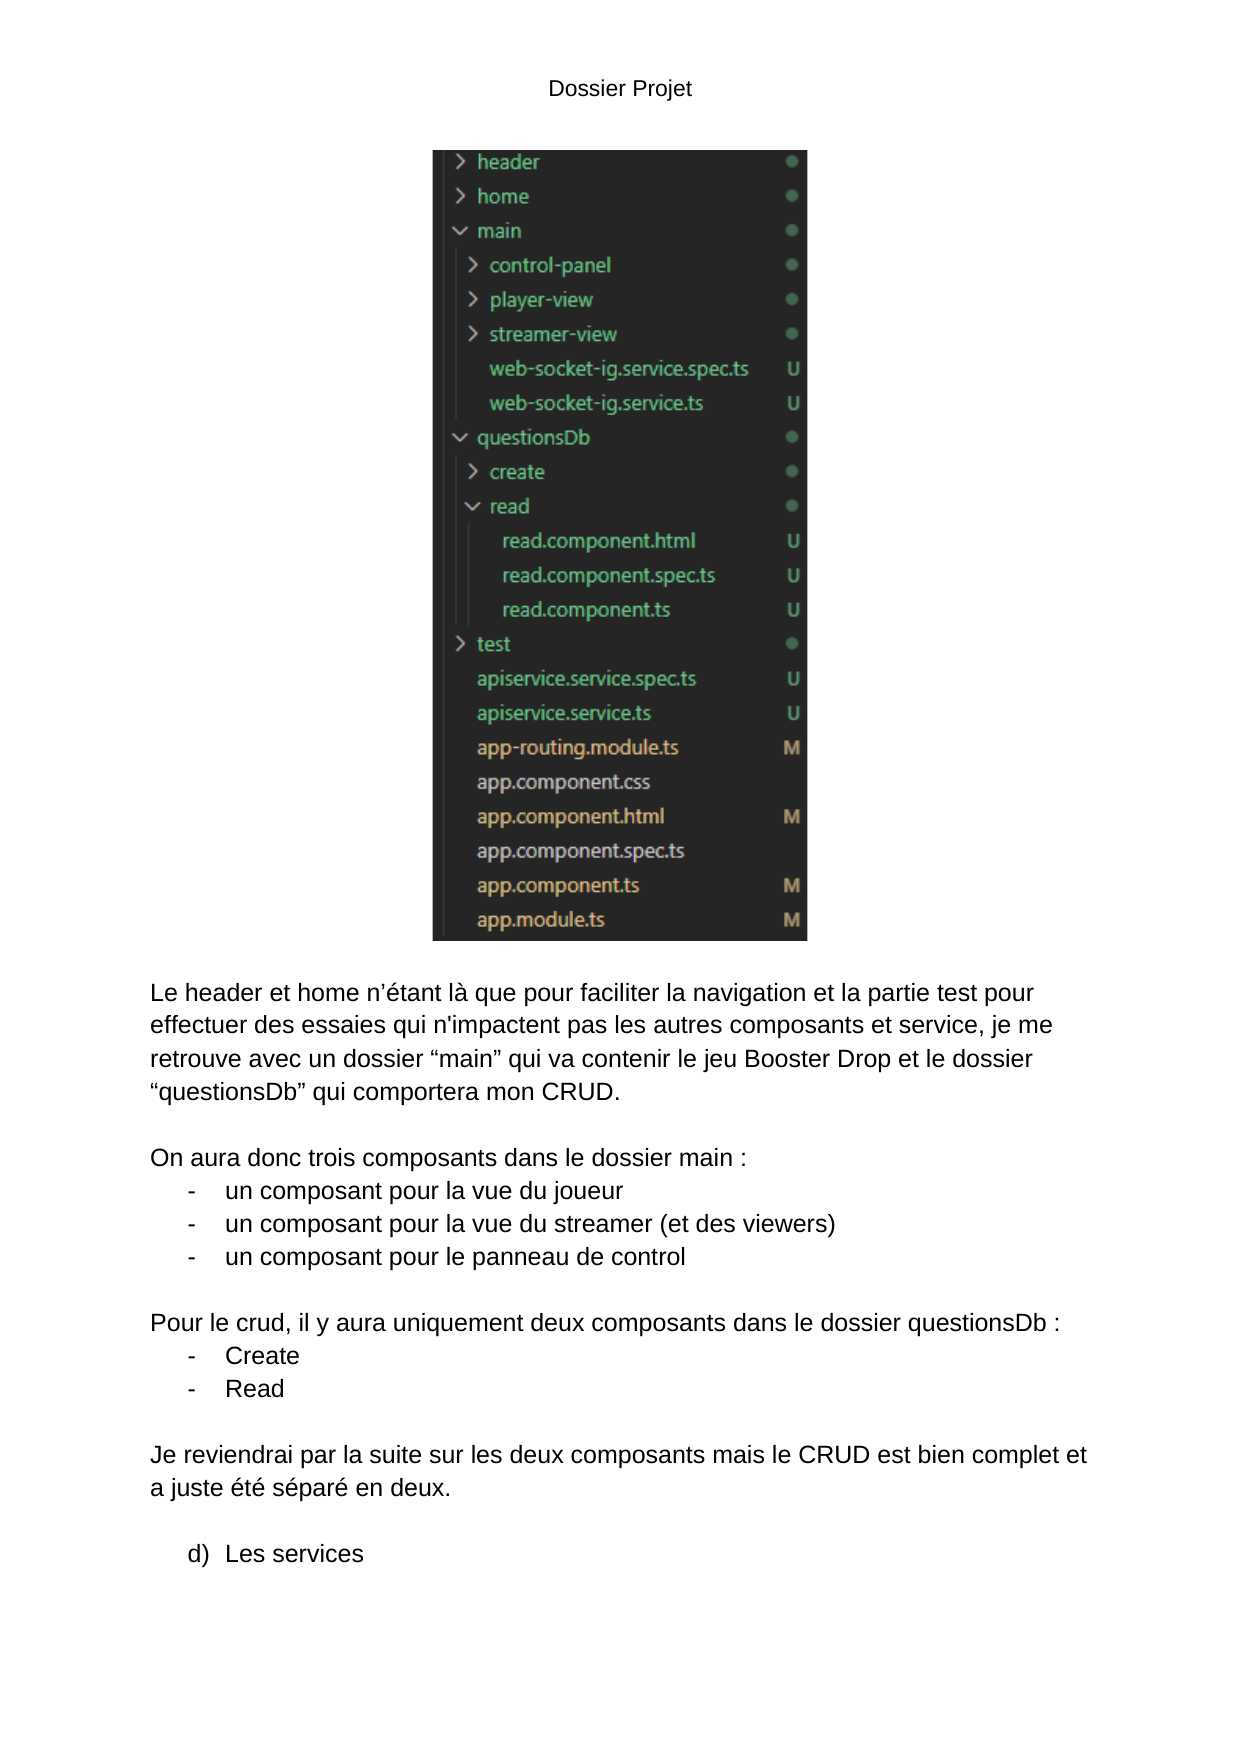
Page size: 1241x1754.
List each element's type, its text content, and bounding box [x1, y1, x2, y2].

list un composant pour la vue du joueur [187, 1176, 1090, 1204]
text Le header et home n’étant là que pour faciliter la navigation et la partie test pour effectuer des essaies qui n'impactent pas les autres composants et service, je me retrouve avec un dossier “main” qui va contenir le jeu Booster Drop et le dossier “questionsDb” qui comportera mon CRUD. [150, 977, 1090, 1105]
list un composant pour le panneau de control [187, 1242, 1090, 1270]
text On aura donc trois composants dans le dossier main : [150, 1143, 1090, 1171]
picture [432, 150, 808, 941]
text Pour le crud, il y aura uniquement deux composants dans le dossier questionsDb : [150, 1308, 1090, 1336]
list Create [187, 1341, 1090, 1369]
list un composant pour la vue du streamer (et des viewers) [187, 1209, 1090, 1237]
list Les services [187, 1539, 1090, 1568]
list Read [187, 1374, 1090, 1402]
text Je reviendrai par la suite sur les deux composants mais le CRUD est bien complet et a juste été séparé en deux. [150, 1440, 1090, 1502]
